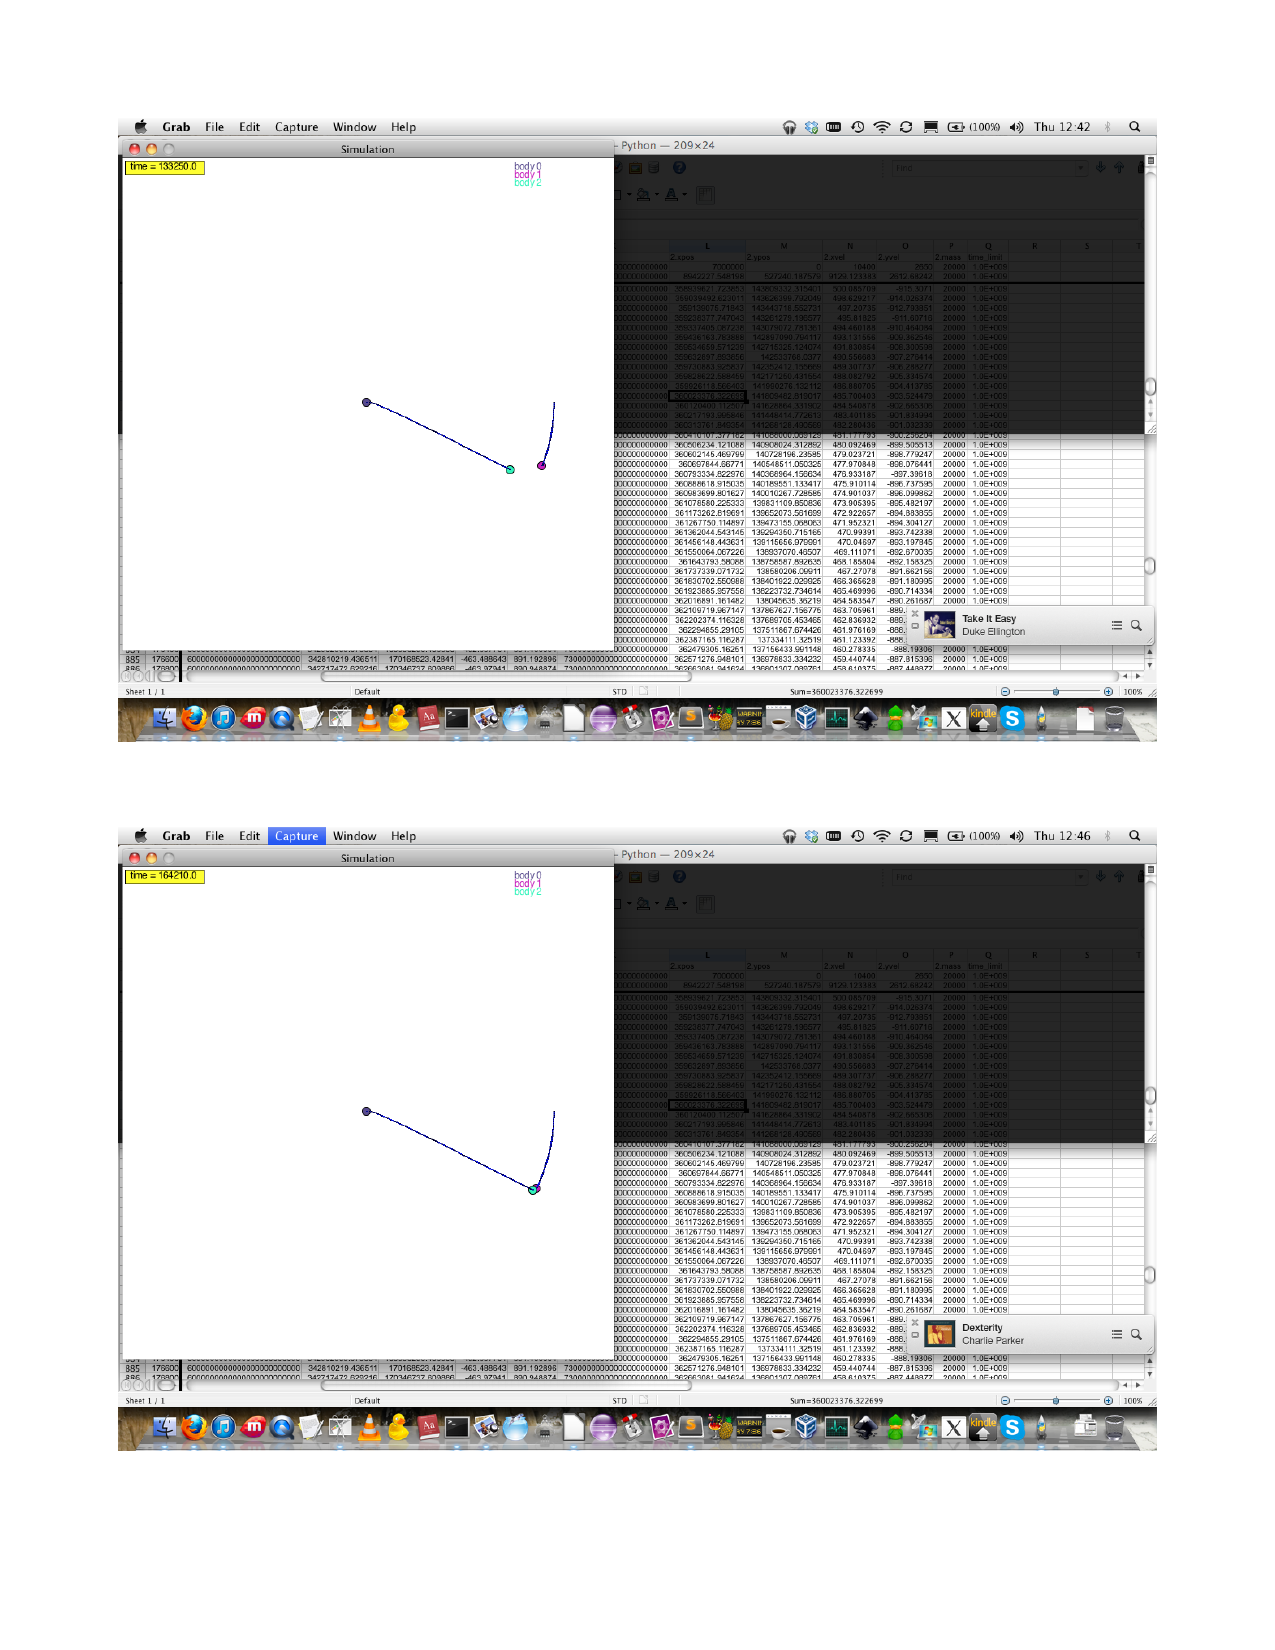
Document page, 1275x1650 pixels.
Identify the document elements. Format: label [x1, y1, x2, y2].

picture [118, 827, 1157, 1451]
picture [118, 118, 1157, 742]
